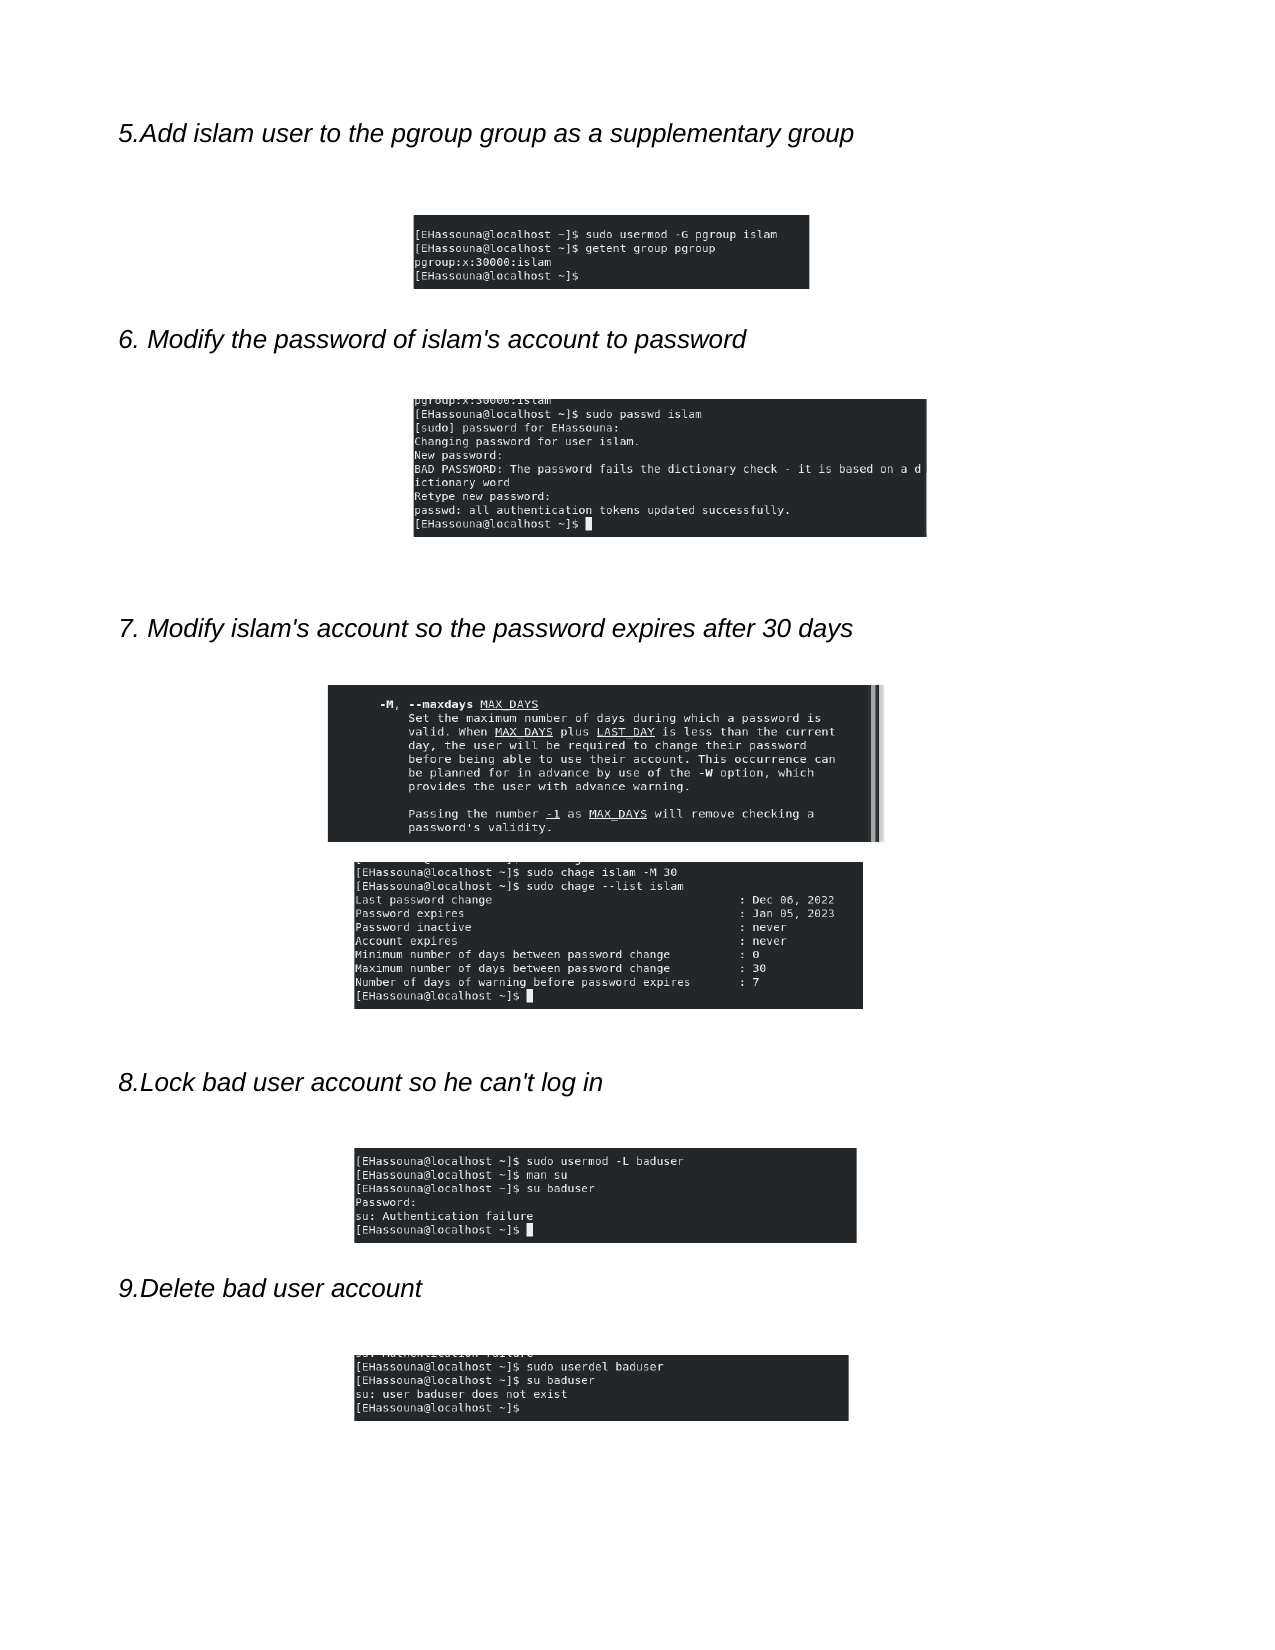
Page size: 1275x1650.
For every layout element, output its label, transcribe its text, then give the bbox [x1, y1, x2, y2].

text 5.Add islam user to the pgroup group as a supplementary group [118, 118, 1157, 148]
text 7. Modify islam's account so the password expires after 30 days [118, 613, 1157, 643]
text 9.Delete bad user account [118, 1273, 1157, 1303]
text 6. Modify the password of islam's account to password [118, 324, 1157, 354]
text 8.Lock bad user account so he can't log in [118, 1067, 1157, 1097]
